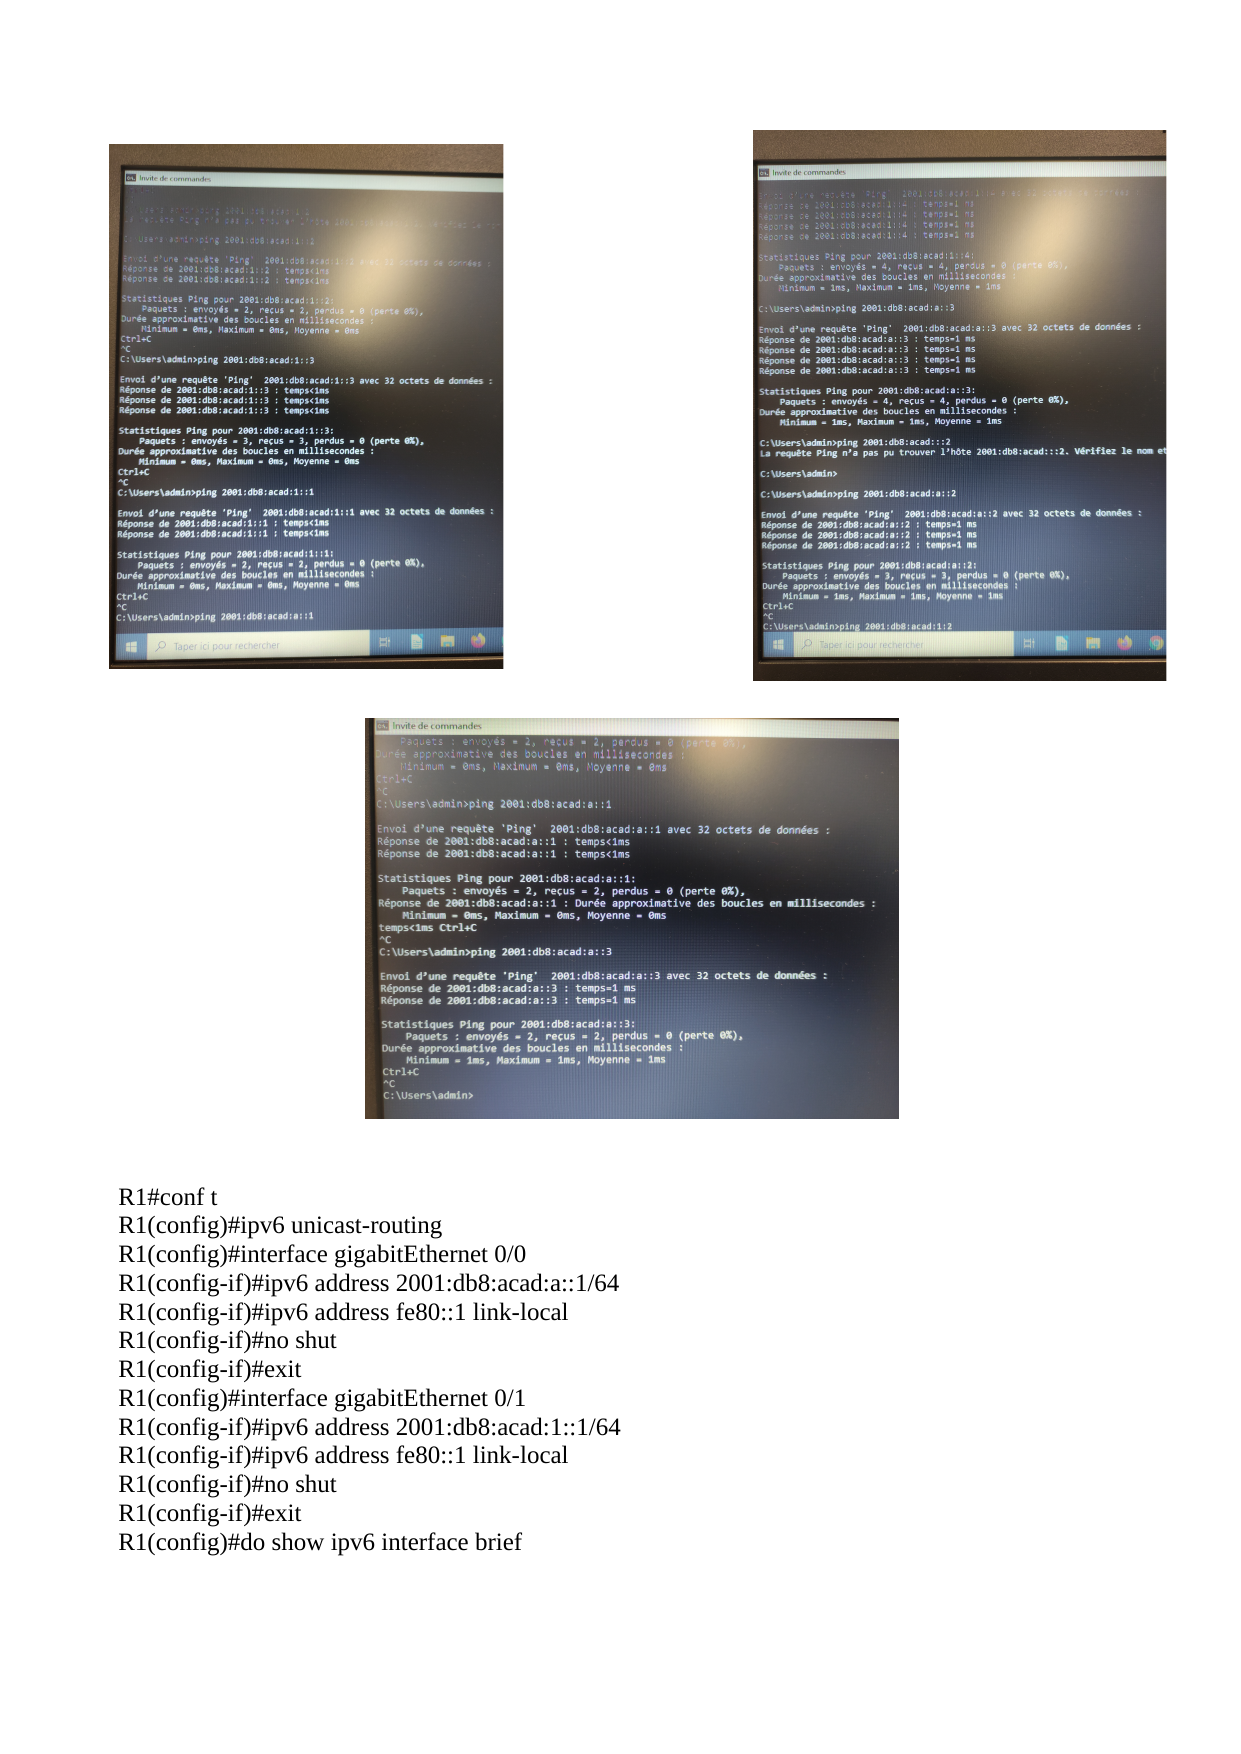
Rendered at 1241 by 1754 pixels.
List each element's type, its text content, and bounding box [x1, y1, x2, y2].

picture [109, 144, 504, 669]
text R1(config)#ipv6 unicast-routing [118, 1211, 1122, 1239]
text R1(config-if)#ipv6 address fe80::1 link-local [118, 1441, 1122, 1469]
text R1(config)#interface gigabitEthernet 0/0 [118, 1239, 1122, 1268]
picture [753, 130, 1167, 681]
text R1(config-if)#no shut [118, 1326, 1122, 1354]
text R1(config-if)#exit [118, 1354, 1122, 1383]
text R1(config-if)#ipv6 address 2001:db8:acad:a::1/64 [118, 1268, 1122, 1297]
text R1#conf t [118, 147, 1122, 1211]
text R1(config-if)#ipv6 address 2001:db8:acad:1::1/64 [118, 1412, 1122, 1441]
text R1(config-if)#no shut [118, 1469, 1122, 1498]
text R1(config-if)#ipv6 address fe80::1 link-local [118, 1297, 1122, 1326]
text R1(config)#interface gigabitEthernet 0/1 [118, 1383, 1122, 1412]
text R1(config)#do show ipv6 interface brief [118, 1527, 1122, 1556]
picture [365, 718, 899, 1119]
text R1(config-if)#exit [118, 1498, 1122, 1527]
